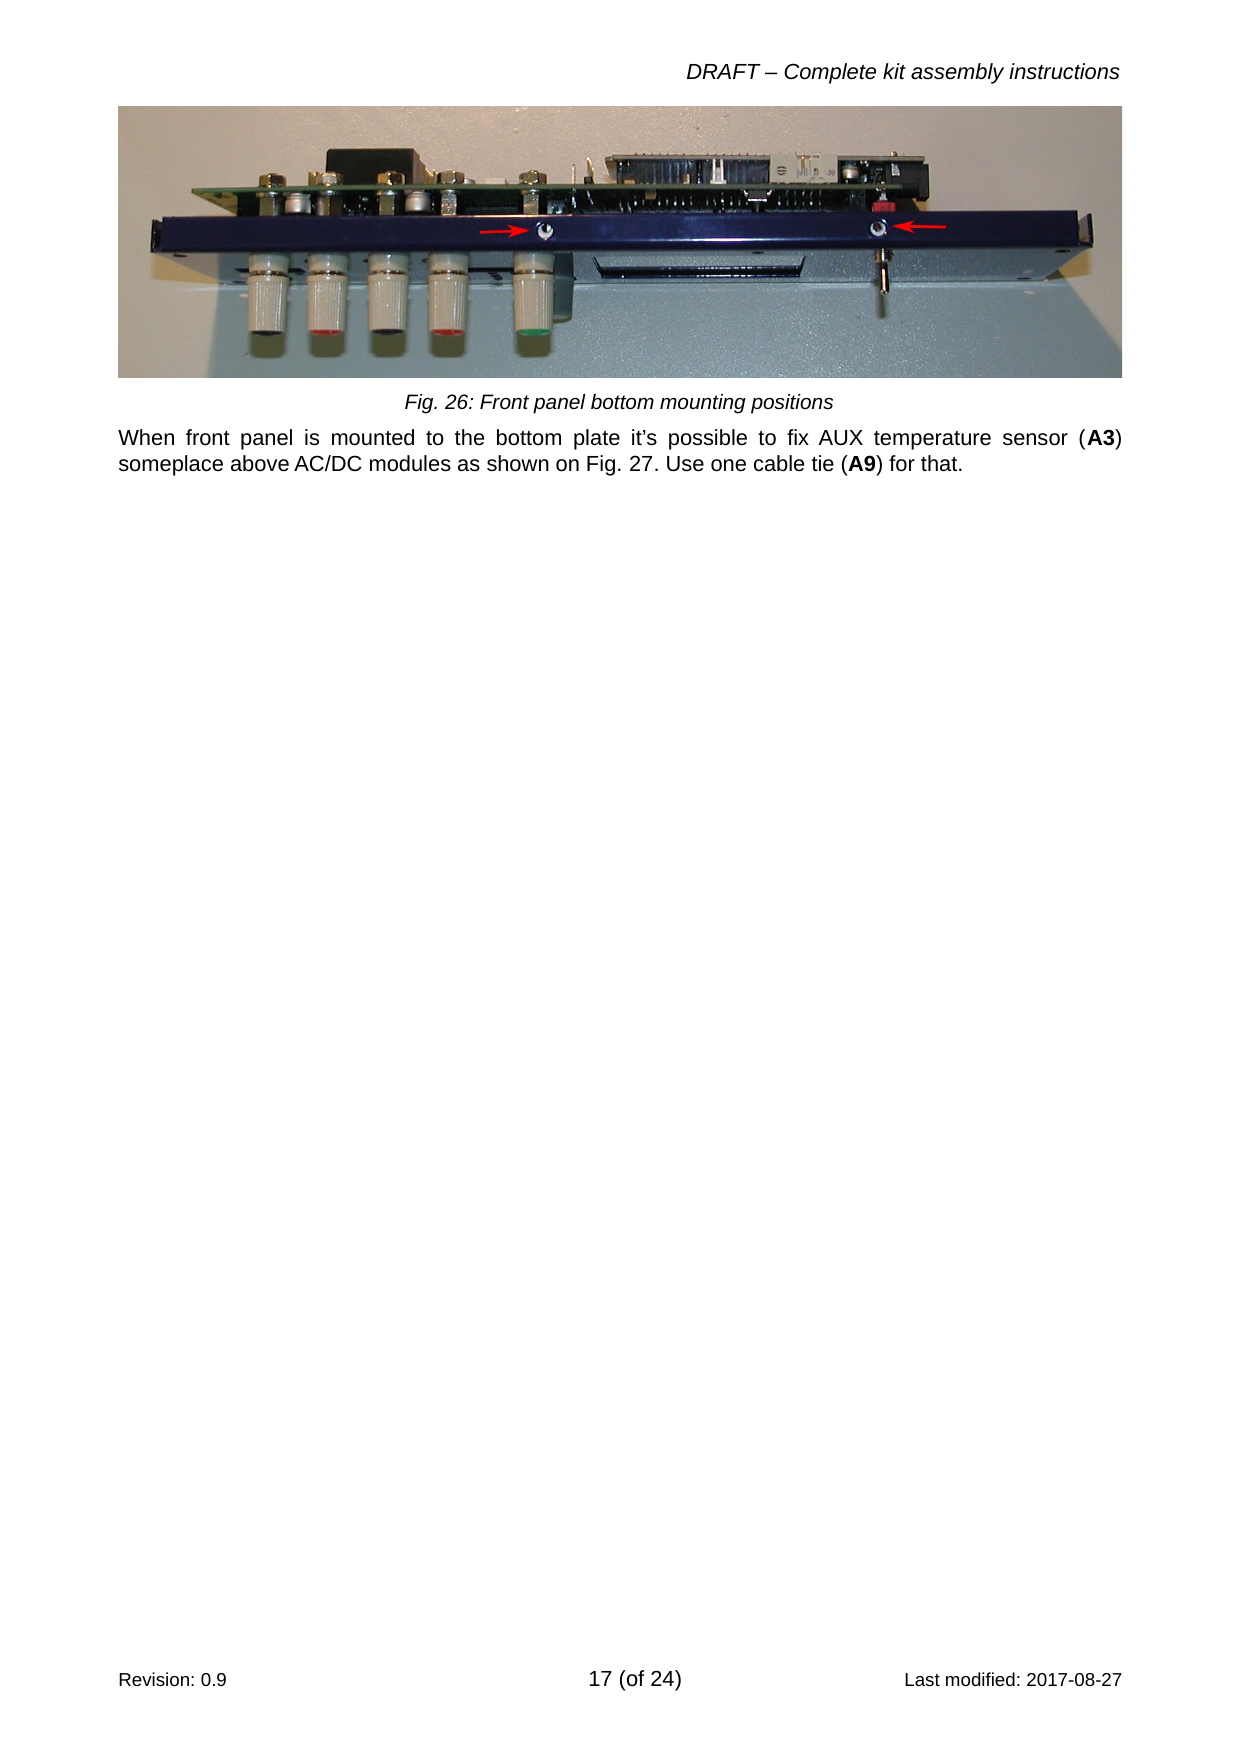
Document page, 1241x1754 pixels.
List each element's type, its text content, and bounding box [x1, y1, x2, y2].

picture [118, 106, 1123, 378]
text When front panel is mounted to the bottom plate it’s possible to fix AUX temperature sensor (A3) someplace above AC/DC modules as shown on Fig. 27. Use one cable tie (A9) for that. [118, 413, 1122, 476]
text Fig. 26: Front panel bottom mounting positions [118, 378, 1122, 413]
